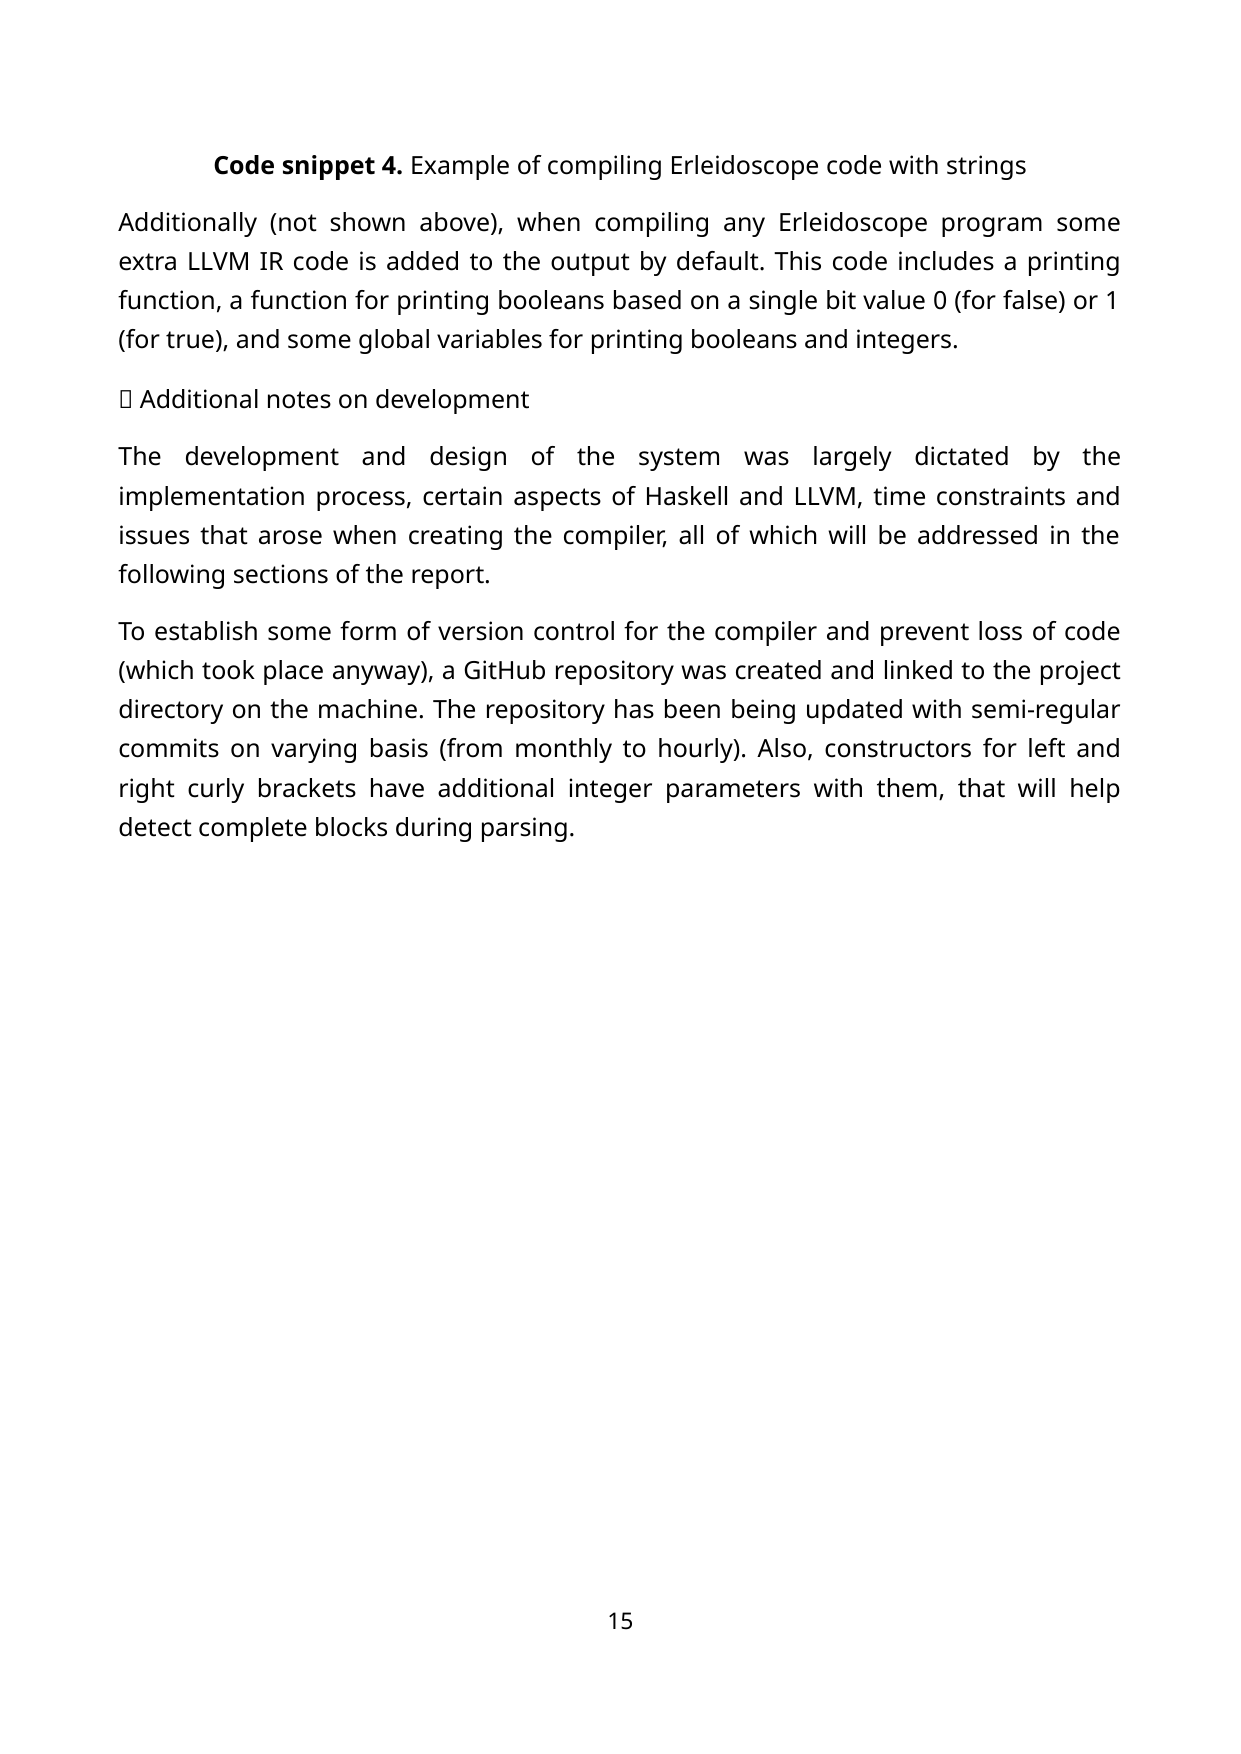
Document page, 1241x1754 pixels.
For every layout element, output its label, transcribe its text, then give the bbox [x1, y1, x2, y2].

text Additionally (not shown above), when compiling any Erleidoscope program some extra LLVM IR code is added to the output by default. This code includes a printing function, a function for printing booleans based on a single bit value 0 (for false) or 1 (for true), and some global variables for printing booleans and integers. [118, 204, 1122, 356]
text Code snippet 4. Example of compiling Erleidoscope code with strings [118, 148, 1122, 182]
text To establish some form of version control for the compiler and prevent loss of code (which took place anyway), a GitHub repository was created and linked to the project directory on the machine. The repository has been being updated with semi-regular commits on varying basis (from monthly to hourly). Also, constructors for left and right curly brackets have additional integer parameters with them, that will help detect complete blocks during parsing. [118, 613, 1122, 843]
text The development and design of the system was largely dictated by the implementation process, certain aspects of Haskell and LLVM, time constraints and issues that arose when creating the compiler, all of which will be addressed in the following sections of the report. [118, 439, 1122, 591]
subtitle  Additional notes on development [118, 382, 1122, 416]
